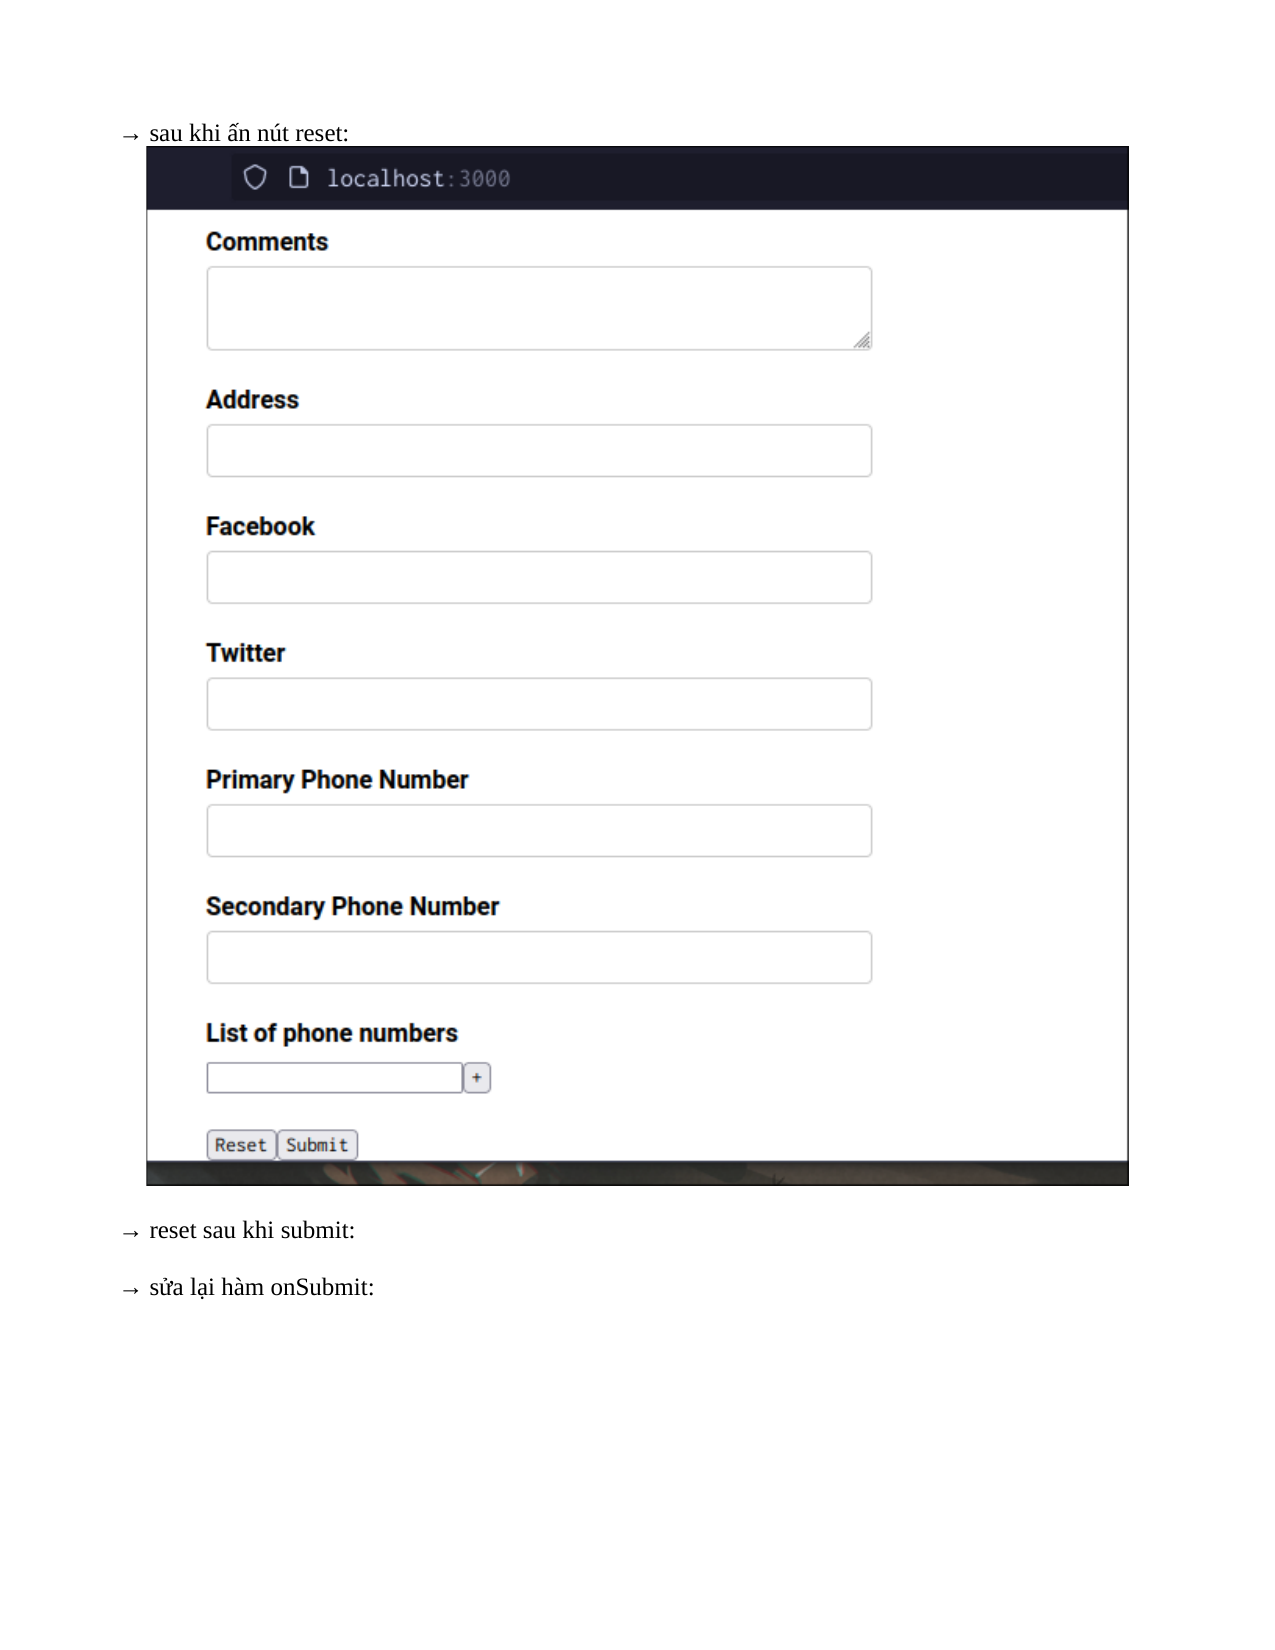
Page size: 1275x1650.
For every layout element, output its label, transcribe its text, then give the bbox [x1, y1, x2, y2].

picture [146, 146, 1129, 1186]
text → reset sau khi submit: [118, 1215, 1157, 1243]
text → sau khi ấn nút reset: [118, 118, 1157, 147]
text → sửa lại hàm onSubmit: [118, 1272, 1157, 1301]
